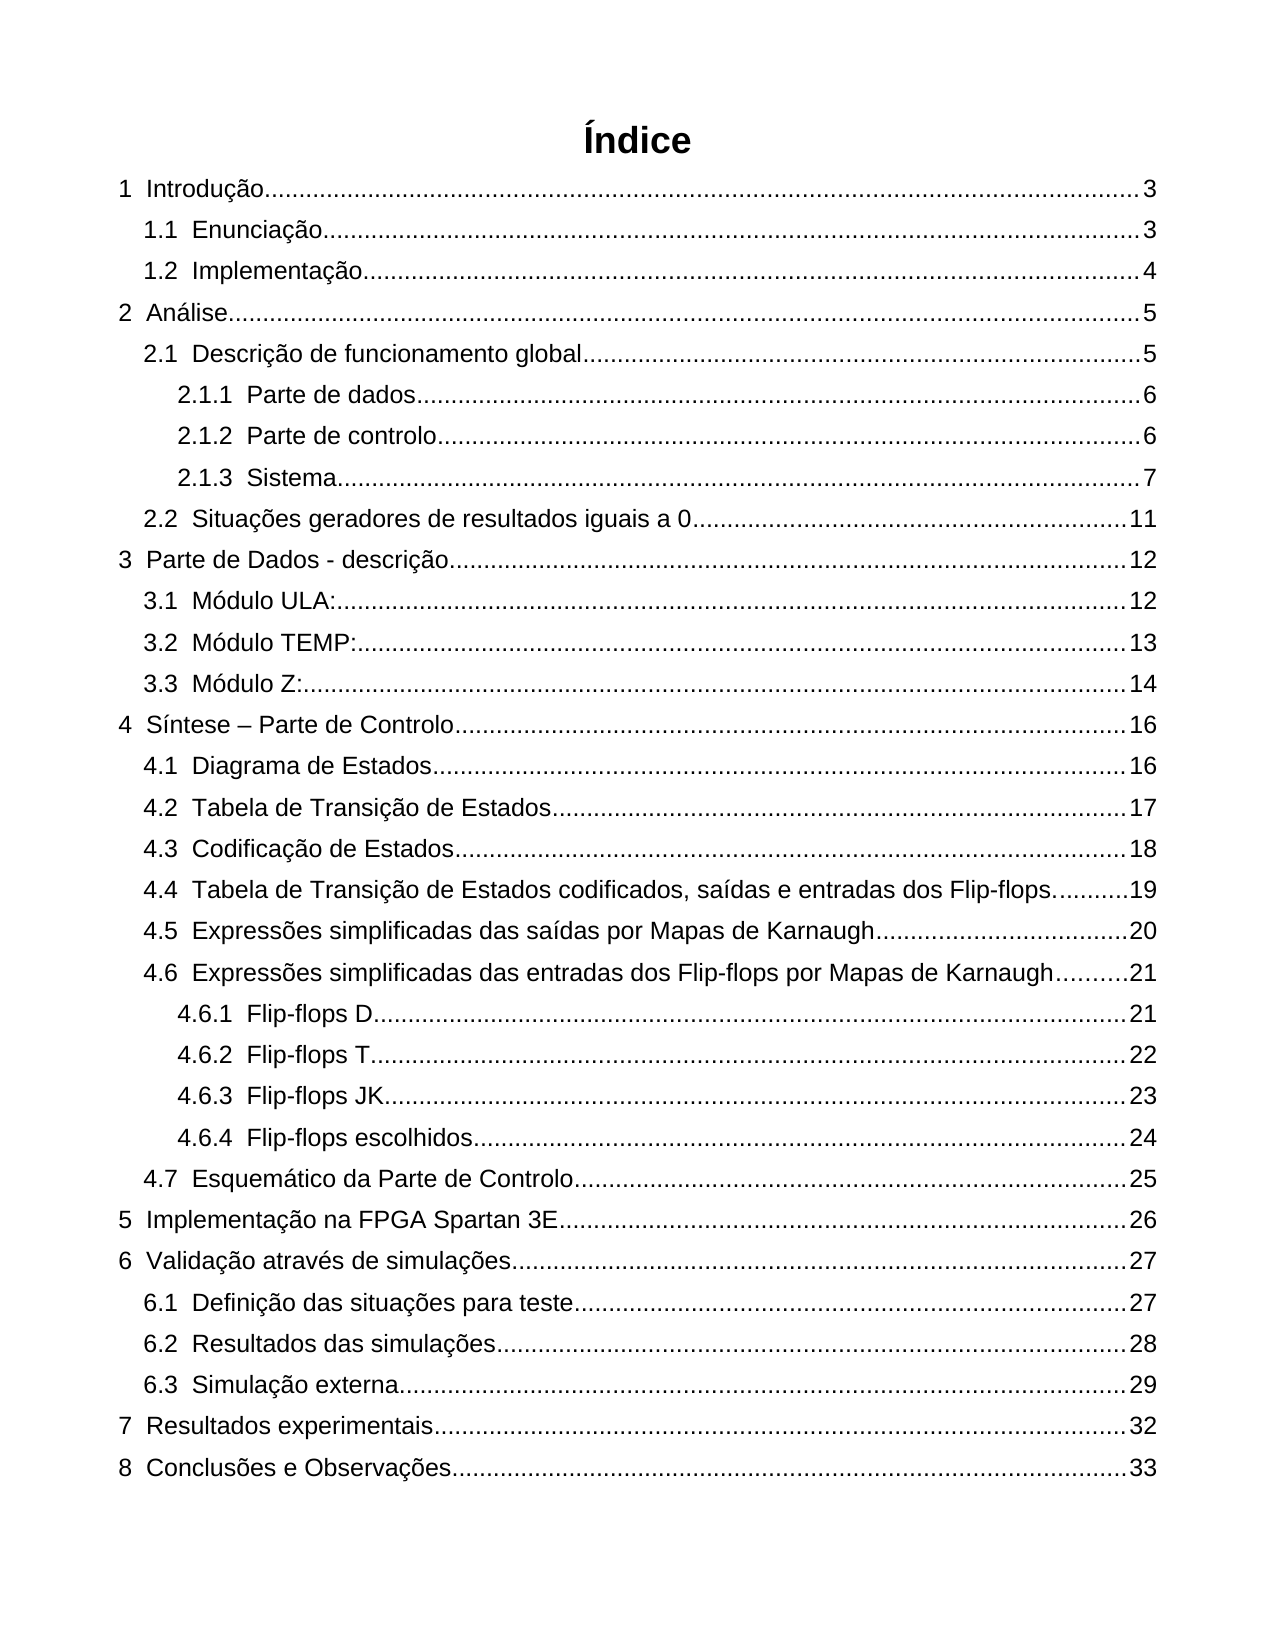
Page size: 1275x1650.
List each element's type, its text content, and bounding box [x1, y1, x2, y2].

text 4.6 Expressões simplificadas das entradas dos Flip-flops por Mapas de Karnaugh 21 [143, 957, 1157, 986]
text 4 Síntese – Parte de Controlo 16 [118, 710, 1157, 739]
text 1.1 Enunciação 3 [143, 215, 1157, 244]
text 3 Parte de Dados - descrição 12 [118, 545, 1157, 574]
text Índice [118, 118, 1157, 161]
text 7 Resultados experimentais 32 [118, 1411, 1157, 1440]
text 4.5 Expressões simplificadas das saídas por Mapas de Karnaugh 20 [143, 916, 1157, 945]
text 2.1.1 Parte de dados 6 [177, 380, 1157, 409]
text 4.2 Tabela de Transição de Estados 17 [143, 792, 1157, 821]
text 6.1 Definição das situações para teste 27 [143, 1287, 1157, 1316]
text 4.6.4 Flip-flops escolhidos 24 [177, 1122, 1157, 1151]
text 4.3 Codificação de Estados 18 [143, 834, 1157, 862]
text 1 Introdução 3 [118, 174, 1157, 202]
text 6.2 Resultados das simulações 28 [143, 1329, 1157, 1357]
text 6 Validação através de simulações 27 [118, 1246, 1157, 1275]
text 4.6.1 Flip-flops D 21 [177, 999, 1157, 1027]
text 2.2 Situações geradores de resultados iguais a 0 11 [143, 504, 1157, 532]
text 5 Implementação na FPGA Spartan 3E 26 [118, 1205, 1157, 1234]
text 4.1 Diagrama de Estados 16 [143, 751, 1157, 780]
text 4.6.2 Flip-flops T 22 [177, 1040, 1157, 1069]
text 2 Análise 5 [118, 297, 1157, 326]
text 1.2 Implementação 4 [143, 256, 1157, 285]
text 3.3 Módulo Z: 14 [143, 669, 1157, 697]
text 3.2 Módulo TEMP: 13 [143, 627, 1157, 656]
text 4.6.3 Flip-flops JK 23 [177, 1081, 1157, 1110]
text 2.1.3 Sistema 7 [177, 462, 1157, 491]
text 2.1.2 Parte de controlo 6 [177, 421, 1157, 450]
text 4.4 Tabela de Transição de Estados codificados, saídas e entradas dos Flip-flops. 19 [143, 875, 1157, 904]
text 6.3 Simulação externa 29 [143, 1370, 1157, 1399]
text 4.7 Esquemático da Parte de Controlo 25 [143, 1164, 1157, 1192]
text 3.1 Módulo ULA: 12 [143, 586, 1157, 615]
text 8 Conclusões e Observações 33 [118, 1452, 1157, 1481]
text 2.1 Descrição de funcionamento global 5 [143, 339, 1157, 367]
